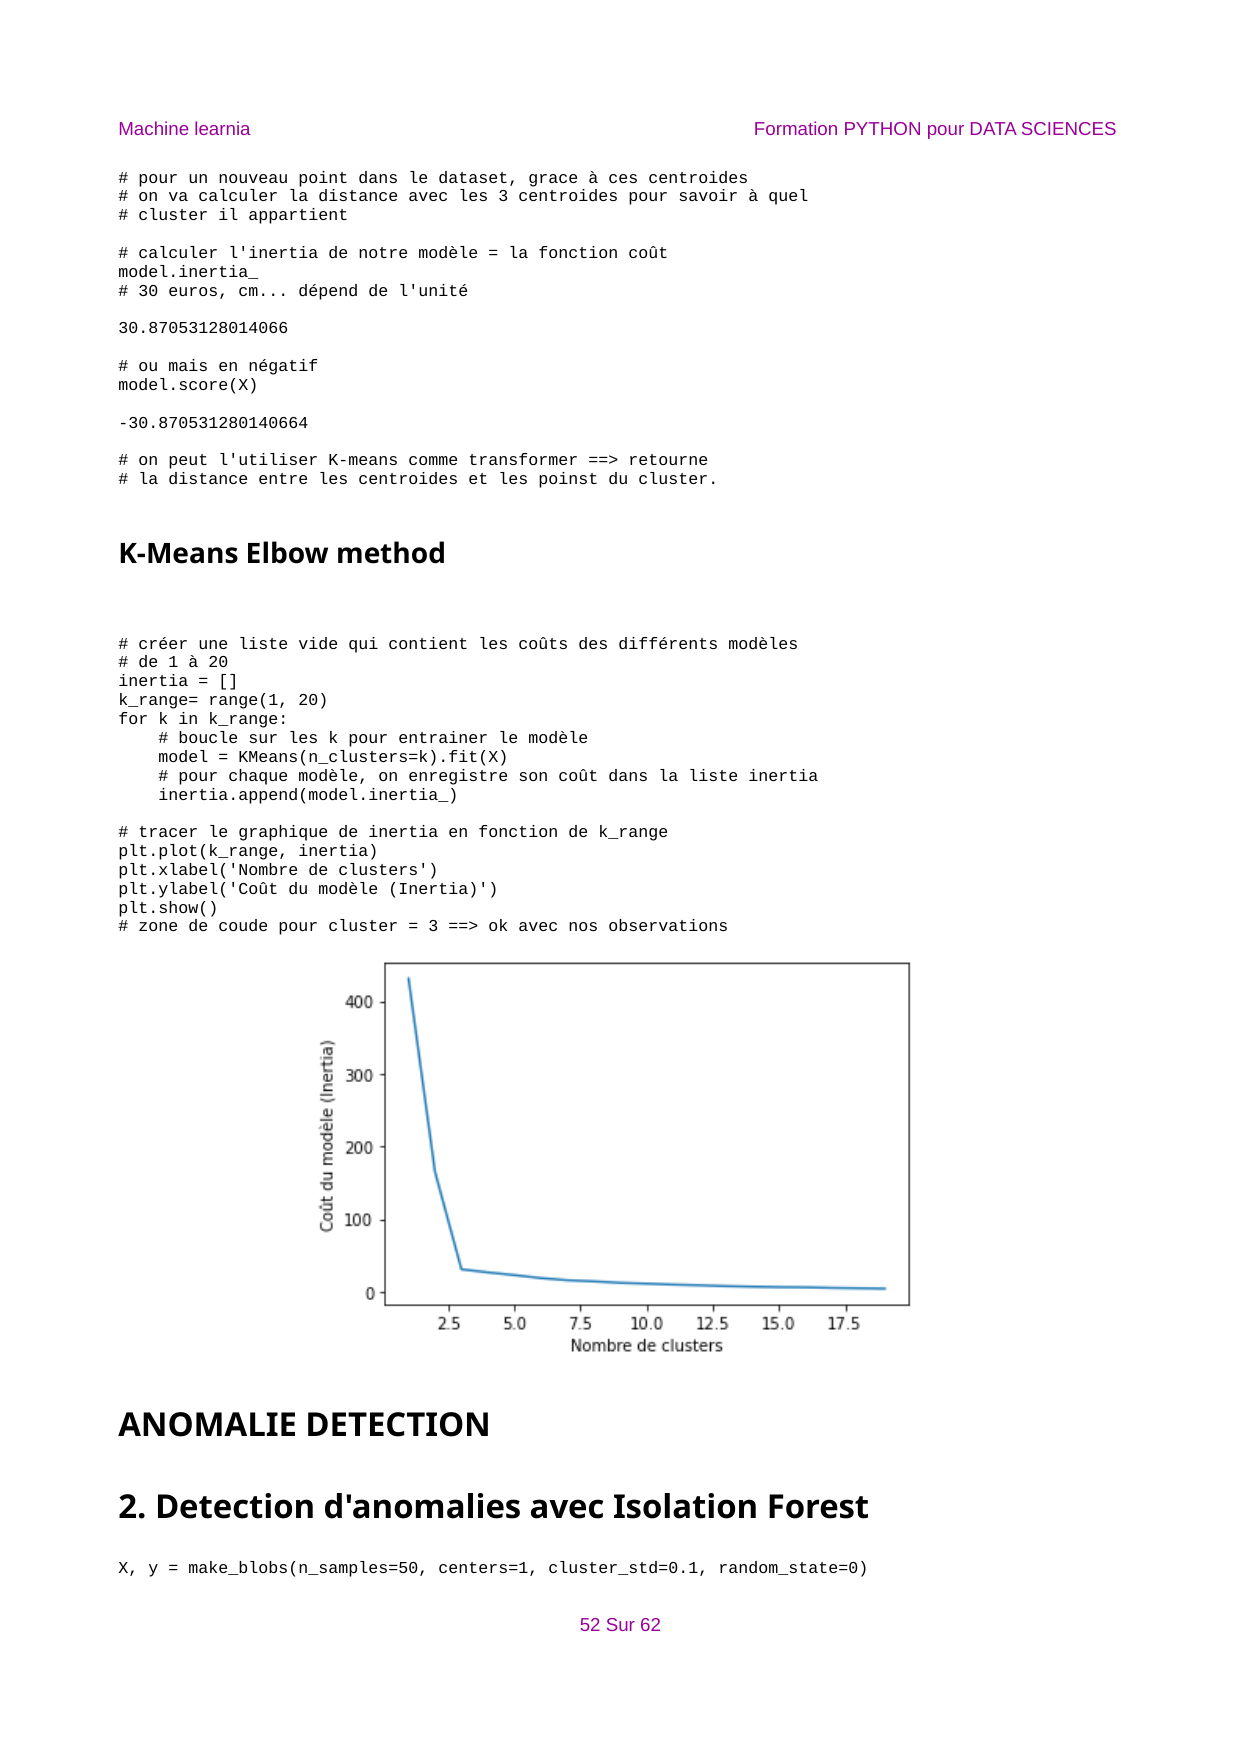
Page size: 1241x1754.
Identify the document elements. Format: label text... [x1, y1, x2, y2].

text 30.87053128014066 [118, 320, 1122, 339]
picture [275, 955, 965, 1358]
text # 30 euros, cm... dépend de l'unité [118, 282, 1122, 301]
text # pour un nouveau point dans le dataset, grace à ces centroides [118, 169, 1122, 188]
text # créer une liste vide qui contient les coûts des différents modèles [118, 635, 1122, 654]
text # ou mais en négatif [118, 358, 1122, 377]
subtitle K-Means Elbow method [118, 533, 1122, 572]
text # on peut l'utiliser K-means comme transformer ==> retourne [118, 452, 1122, 471]
text # pour chaque modèle, on enregistre son coût dans la liste inertia [118, 767, 1122, 786]
text model.inertia_ [118, 263, 1122, 282]
text # zone de coude pour cluster = 3 ==> ok avec nos observations [118, 918, 1122, 937]
text plt.xlabel('Nombre de clusters') [118, 861, 1122, 880]
text plt.ylabel('Coût du modèle (Inertia)') [118, 880, 1122, 899]
text plt.show() [118, 899, 1122, 918]
text # boucle sur les k pour entrainer le modèle [118, 729, 1122, 748]
text # calculer l'inertia de notre modèle = la fonction coût [118, 244, 1122, 263]
text # on va calculer la distance avec les 3 centroides pour savoir à quel [118, 188, 1122, 207]
text model.score(X) [118, 377, 1122, 395]
text # cluster il appartient [118, 207, 1122, 226]
subtitle ANOMALIE DETECTION [118, 1401, 1122, 1446]
text X, y = make_blobs(n_samples=50, centers=1, cluster_std=0.1, random_state=0) [118, 1559, 1122, 1578]
text model = KMeans(n_clusters=k).fit(X) [118, 748, 1122, 767]
text # tracer le graphique de inertia en fonction de k_range [118, 824, 1122, 843]
text for k in k_range: [118, 711, 1122, 729]
text k_range= range(1, 20) [118, 692, 1122, 711]
subtitle 2. Detection d'anomalies avec Isolation Forest [118, 1483, 1122, 1528]
text plt.plot(k_range, inertia) [118, 843, 1122, 861]
text inertia.append(model.inertia_) [118, 786, 1122, 805]
text # la distance entre les centroides et les poinst du cluster. [118, 471, 1122, 490]
text inertia = [] [118, 673, 1122, 692]
text -30.870531280140664 [118, 414, 1122, 433]
text # de 1 à 20 [118, 654, 1122, 673]
